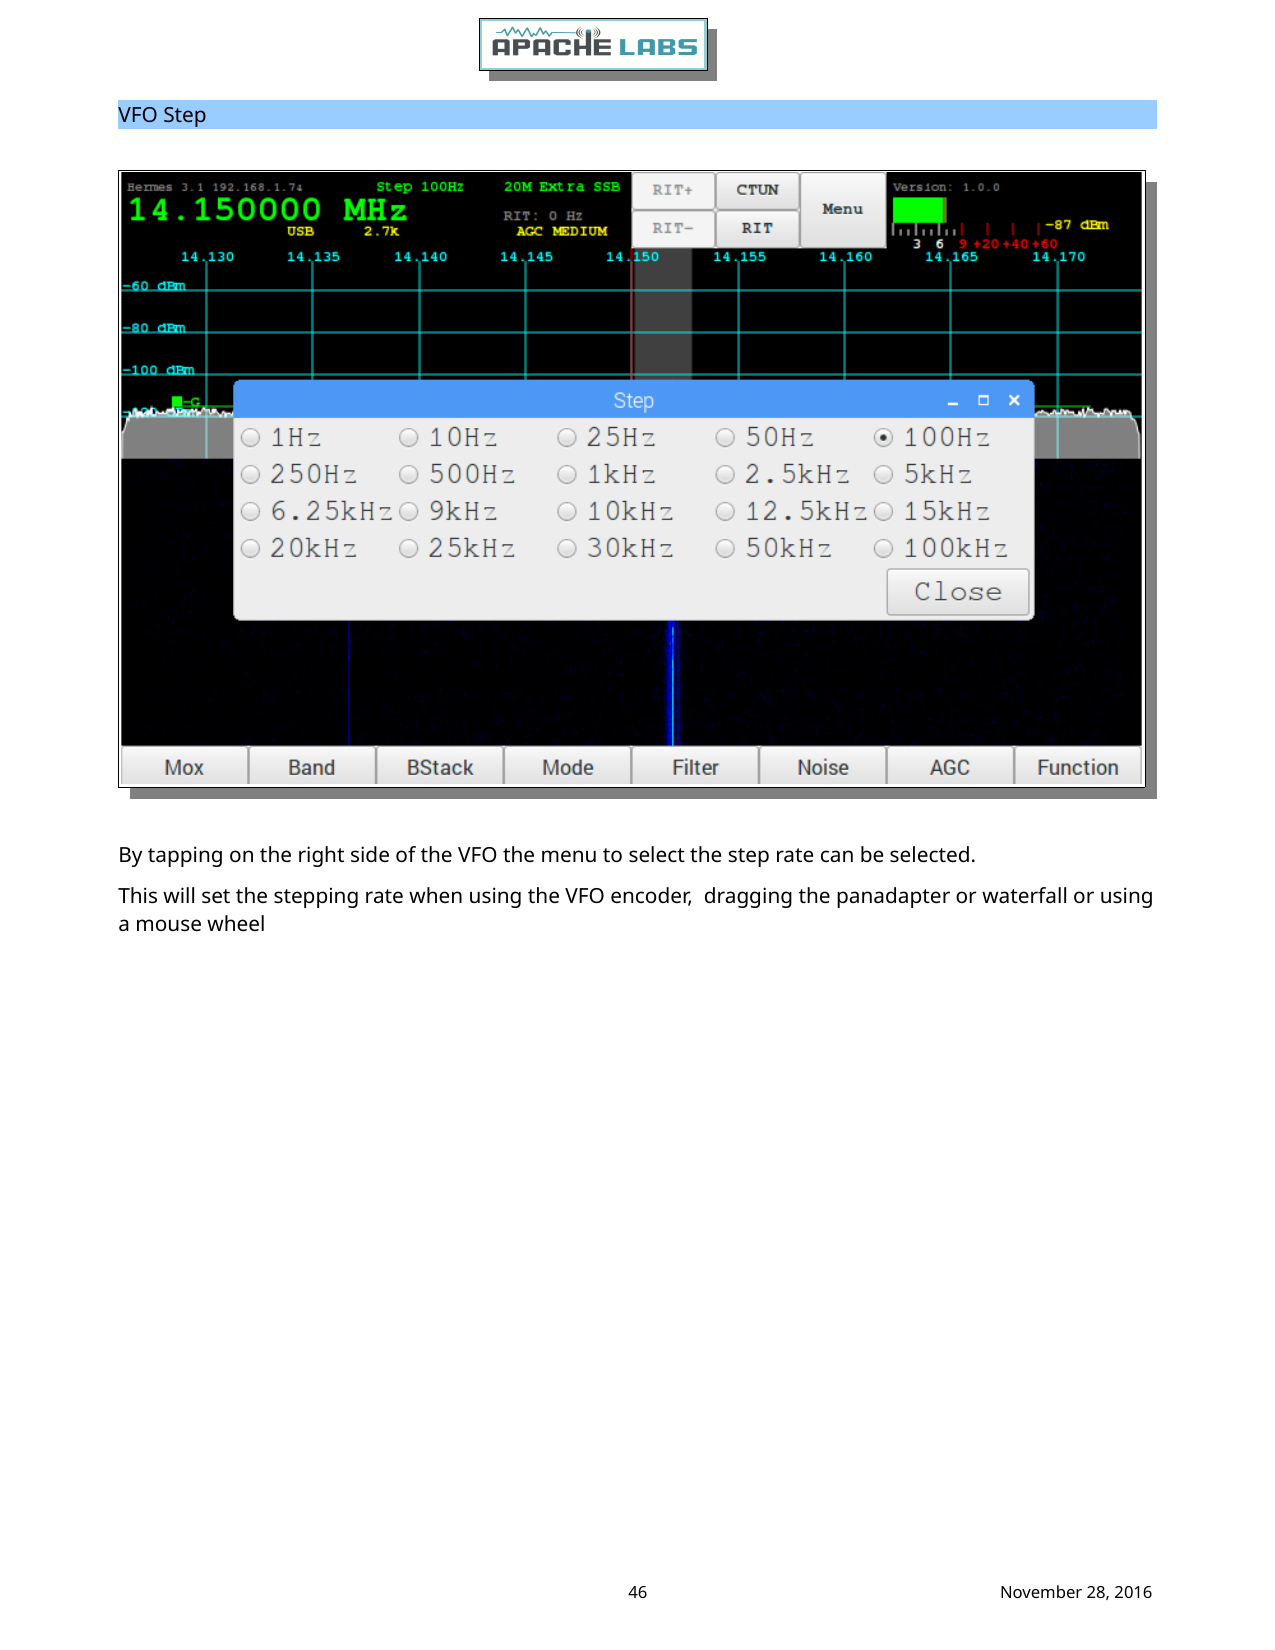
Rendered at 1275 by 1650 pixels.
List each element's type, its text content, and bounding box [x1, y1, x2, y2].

picture [482, 21, 704, 68]
subtitle VFO Step [118, 100, 1157, 129]
text By tapping on the right side of the VFO the menu to select the step rate can be selected. [118, 840, 1157, 868]
picture [121, 172, 1142, 784]
text This will set the stepping rate when using the VFO encoder, dragging the panadapter or waterfall or using a mouse wheel [118, 881, 1157, 938]
